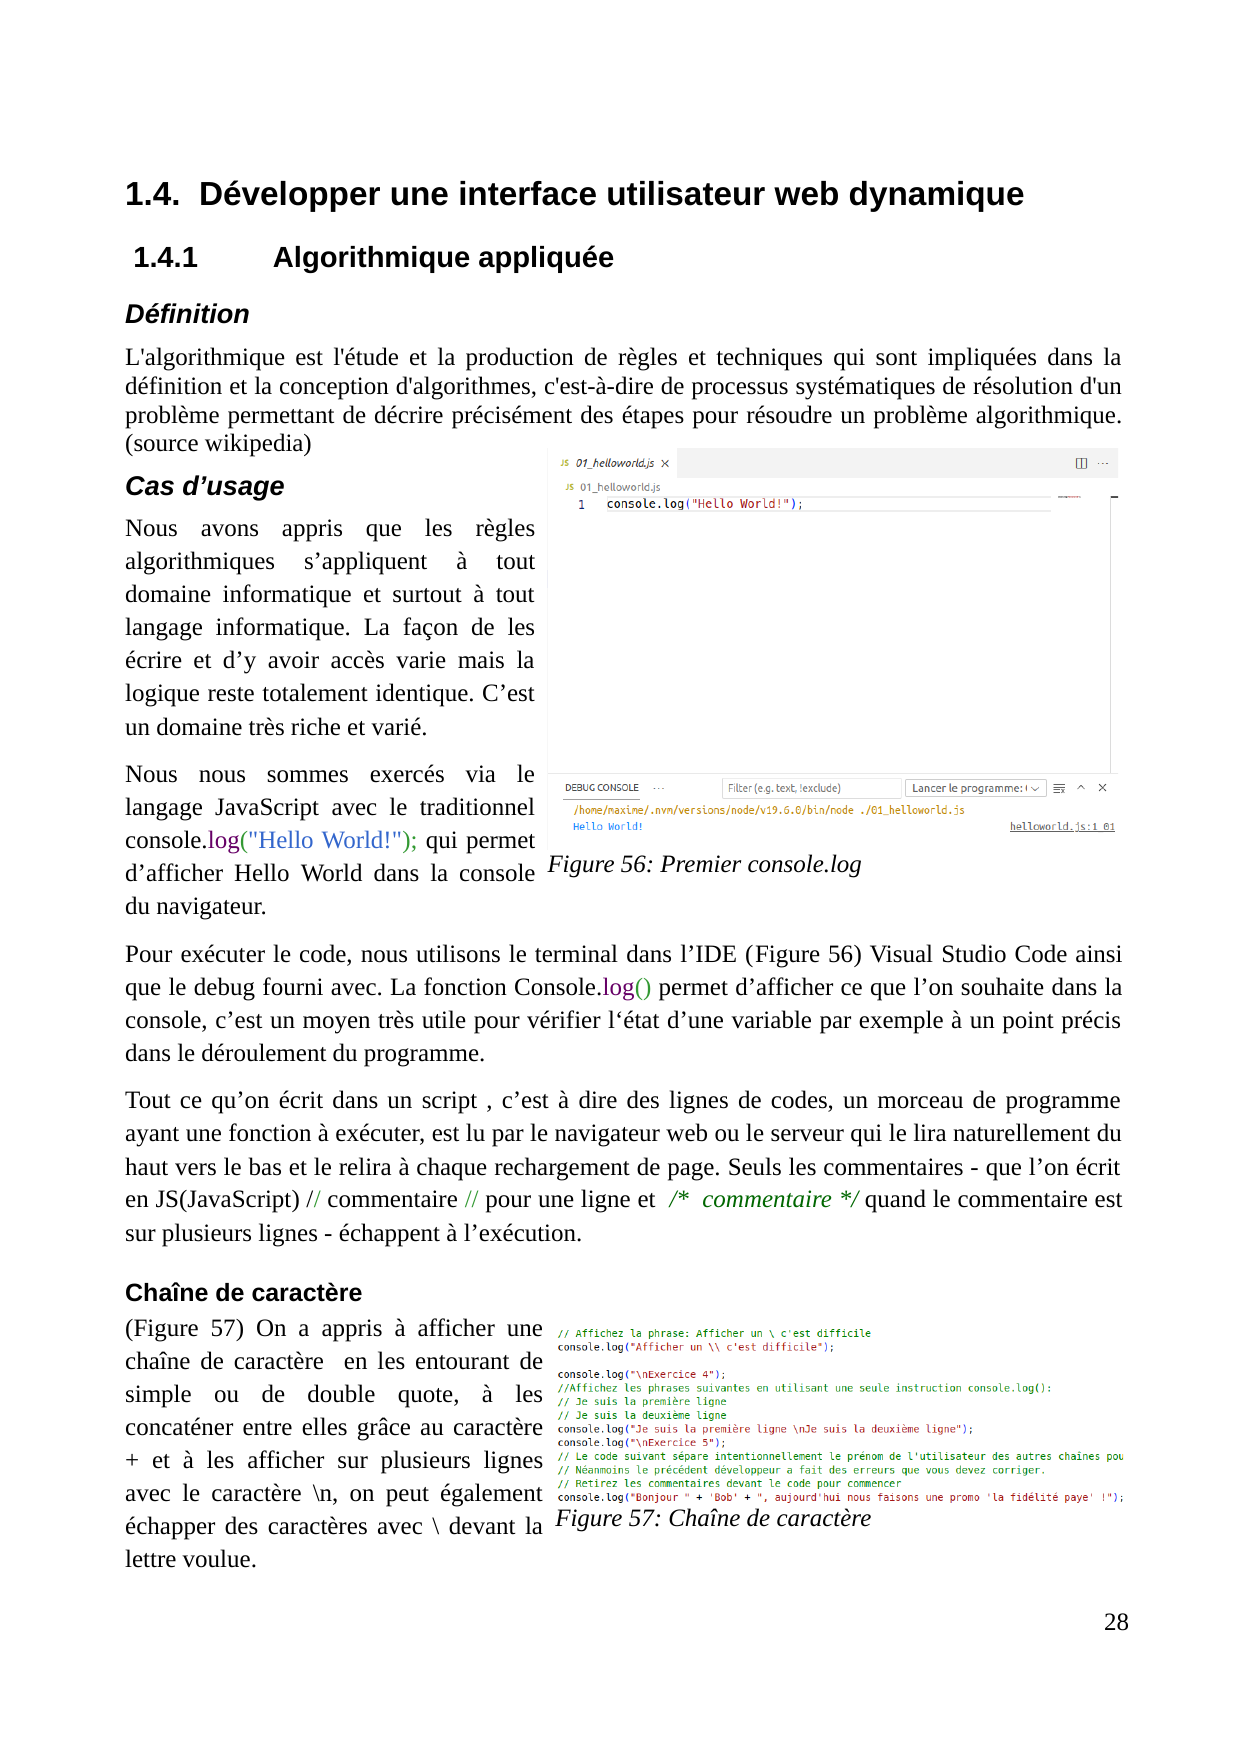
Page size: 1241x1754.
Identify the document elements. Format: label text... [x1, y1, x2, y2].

text Figure 57: Chaîne de caractère [555, 1504, 1123, 1532]
text Nous avons appris que les règles algorithmiques s’appliquent à tout domaine informatique et surtout à tout langage informatique. La façon de les écrire et d’y avoir accès varie mais la logique reste totalement identique. C’est un domaine très riche et varié. [125, 513, 547, 740]
picture [547, 448, 1119, 850]
text Figure 56: Premier console.log [547, 850, 1118, 878]
subtitle Algorithmique appliquée [125, 240, 1123, 273]
text Pour exécuter le code, nous utilisons le terminal dans l’IDE (Figure 56) Visual Studio Code ainsi que le debug fourni avec. La fonction Console.log() permet d’afficher ce que l’on souhaite dans la console, c’est un moyen très utile pour vérifier l‘état d’une variable par exemple à un point précis dans le déroulement du programme. [125, 939, 1123, 1067]
subtitle Définition [125, 298, 1123, 330]
text Tout ce qu’on écrit dans un script , c’est à dire des lignes de codes, un morceau de programme ayant une fonction à exécuter, est lu par le navigateur web ou le serveur qui le lira naturellement du haut vers le bas et le relira à chaque rechargement de page. Seuls les commentaires - que l’on écrit en JS(JavaScript) // commentaire // pour une ligne et /* commentaire */ quand le commentaire est sur plusieurs lignes - échappent à l’exécution. [125, 1086, 1123, 1246]
picture [555, 1325, 1124, 1504]
text Nous nous sommes exercés via le langage JavaScript avec le traditionnel console.log("Hello World!"); qui permet d’afficher Hello World dans la console du navigateur. [125, 759, 1123, 920]
subtitle Développer une interface utilisateur web dynamique [125, 174, 1123, 213]
text (Figure 57) On a appris à afficher une chaîne de caractère en les entourant de simple ou de double quote, à les concaténer entre elles grâce au caractère + et à les afficher sur plusieurs lignes avec le caractère \n, on peut également échapper des caractères avec \ devant la lettre voulue. [125, 1313, 1123, 1573]
subtitle Chaîne de caractère [125, 1278, 1123, 1306]
subtitle Cas d’usage [125, 470, 547, 501]
text L'algorithmique est l'étude et la production de règles et techniques qui sont impliquées dans la définition et la conception d'algorithmes, c'est-à-dire de processus systématiques de résolution d'un problème permettant de décrire précisément des étapes pour résoudre un problème algorithmique.(source wikipedia) [125, 342, 1123, 457]
